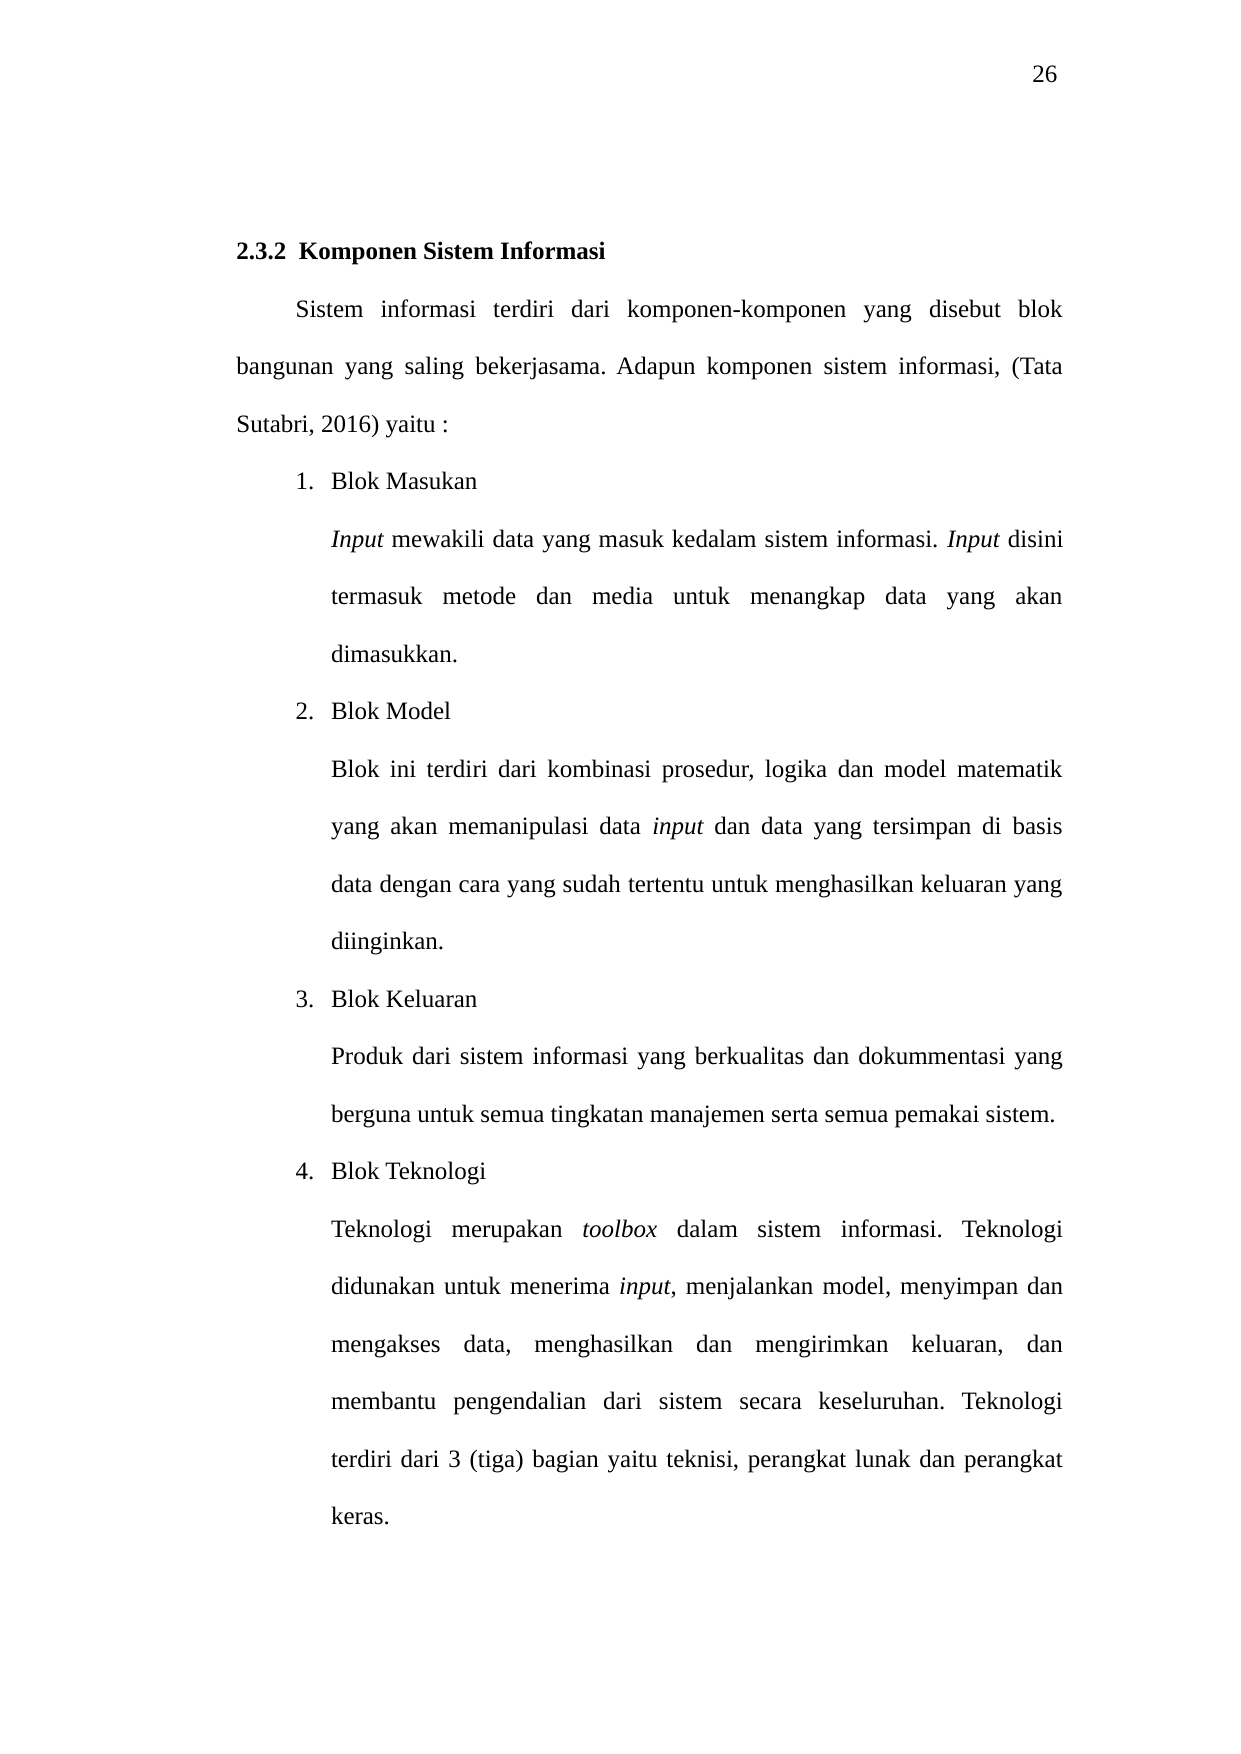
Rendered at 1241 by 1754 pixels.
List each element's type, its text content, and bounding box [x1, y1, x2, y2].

list Blok Model [295, 696, 1063, 725]
text Sistem informasi terdiri dari komponen-komponen yang disebut blok bangunan yang saling bekerjasama. Adapun komponen sistem informasi, (Tata Sutabri, 2016) yaitu : [236, 294, 1063, 437]
list Blok ini terdiri dari kombinasi prosedur, logika dan model matematik yang akan memanipulasi data input dan data yang tersimpan di basis data dengan cara yang sudah tertentu untuk menghasilkan keluaran yang diinginkan. [295, 754, 1063, 955]
list Produk dari sistem informasi yang berkualitas dan dokummentasi yang berguna untuk semua tingkatan manajemen serta semua pemakai sistem. [295, 1041, 1063, 1127]
subtitle Komponen Sistem Informasi [236, 236, 1063, 265]
list Blok Teknologi [295, 1156, 1063, 1185]
list Blok Keluaran [295, 984, 1063, 1012]
list Blok Masukan [295, 466, 1063, 495]
list Teknologi merupakan toolbox dalam sistem informasi. Teknologi didunakan untuk menerima input, menjalankan model, menyimpan dan mengakses data, menghasilkan dan mengirimkan keluaran, dan membantu pengendalian dari sistem secara keseluruhan. Teknologi terdiri dari 3 (tiga) bagian yaitu teknisi, perangkat lunak dan perangkat keras. [295, 1214, 1063, 1530]
list Input mewakili data yang masuk kedalam sistem informasi. Input disini termasuk metode dan media untuk menangkap data yang akan dimasukkan. [295, 524, 1063, 667]
